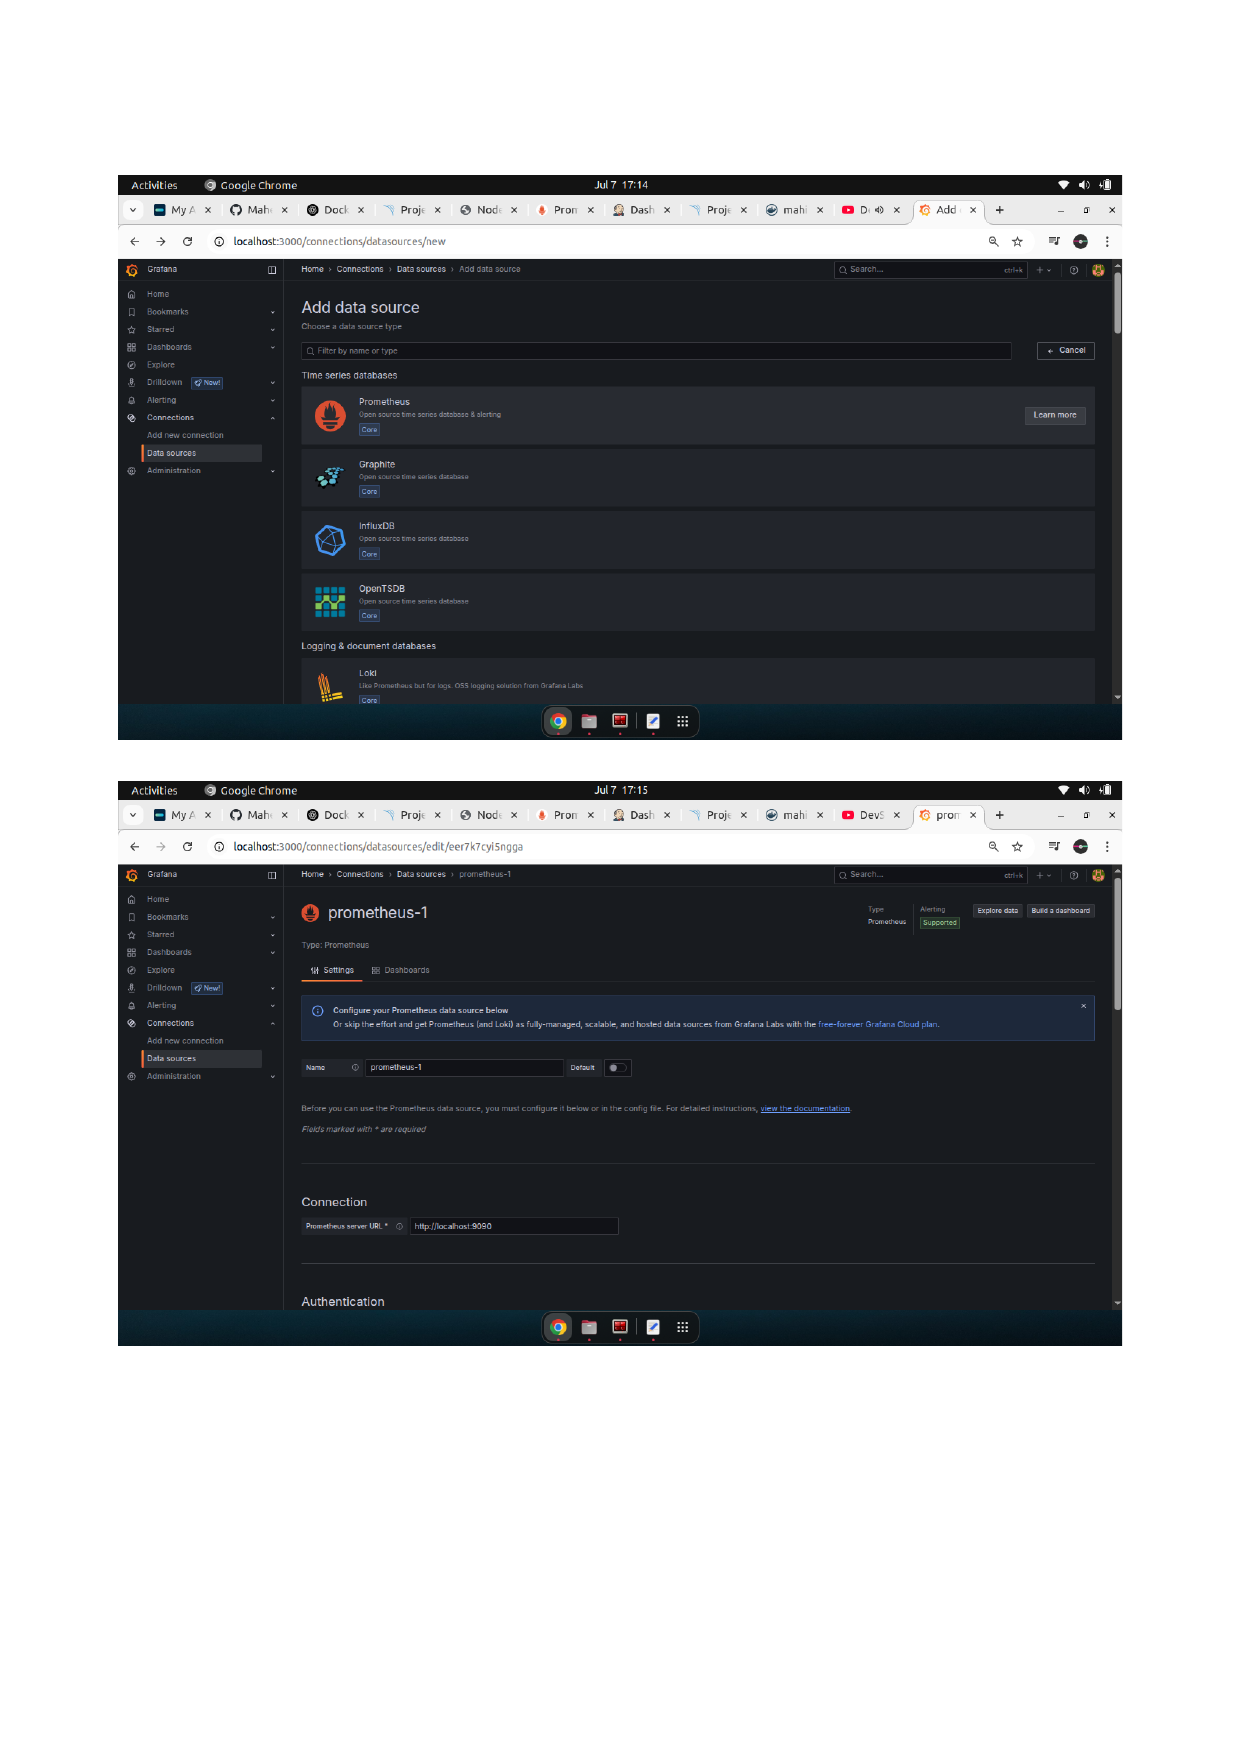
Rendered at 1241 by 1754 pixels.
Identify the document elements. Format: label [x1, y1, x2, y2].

picture [118, 781, 1123, 1346]
picture [118, 175, 1123, 740]
